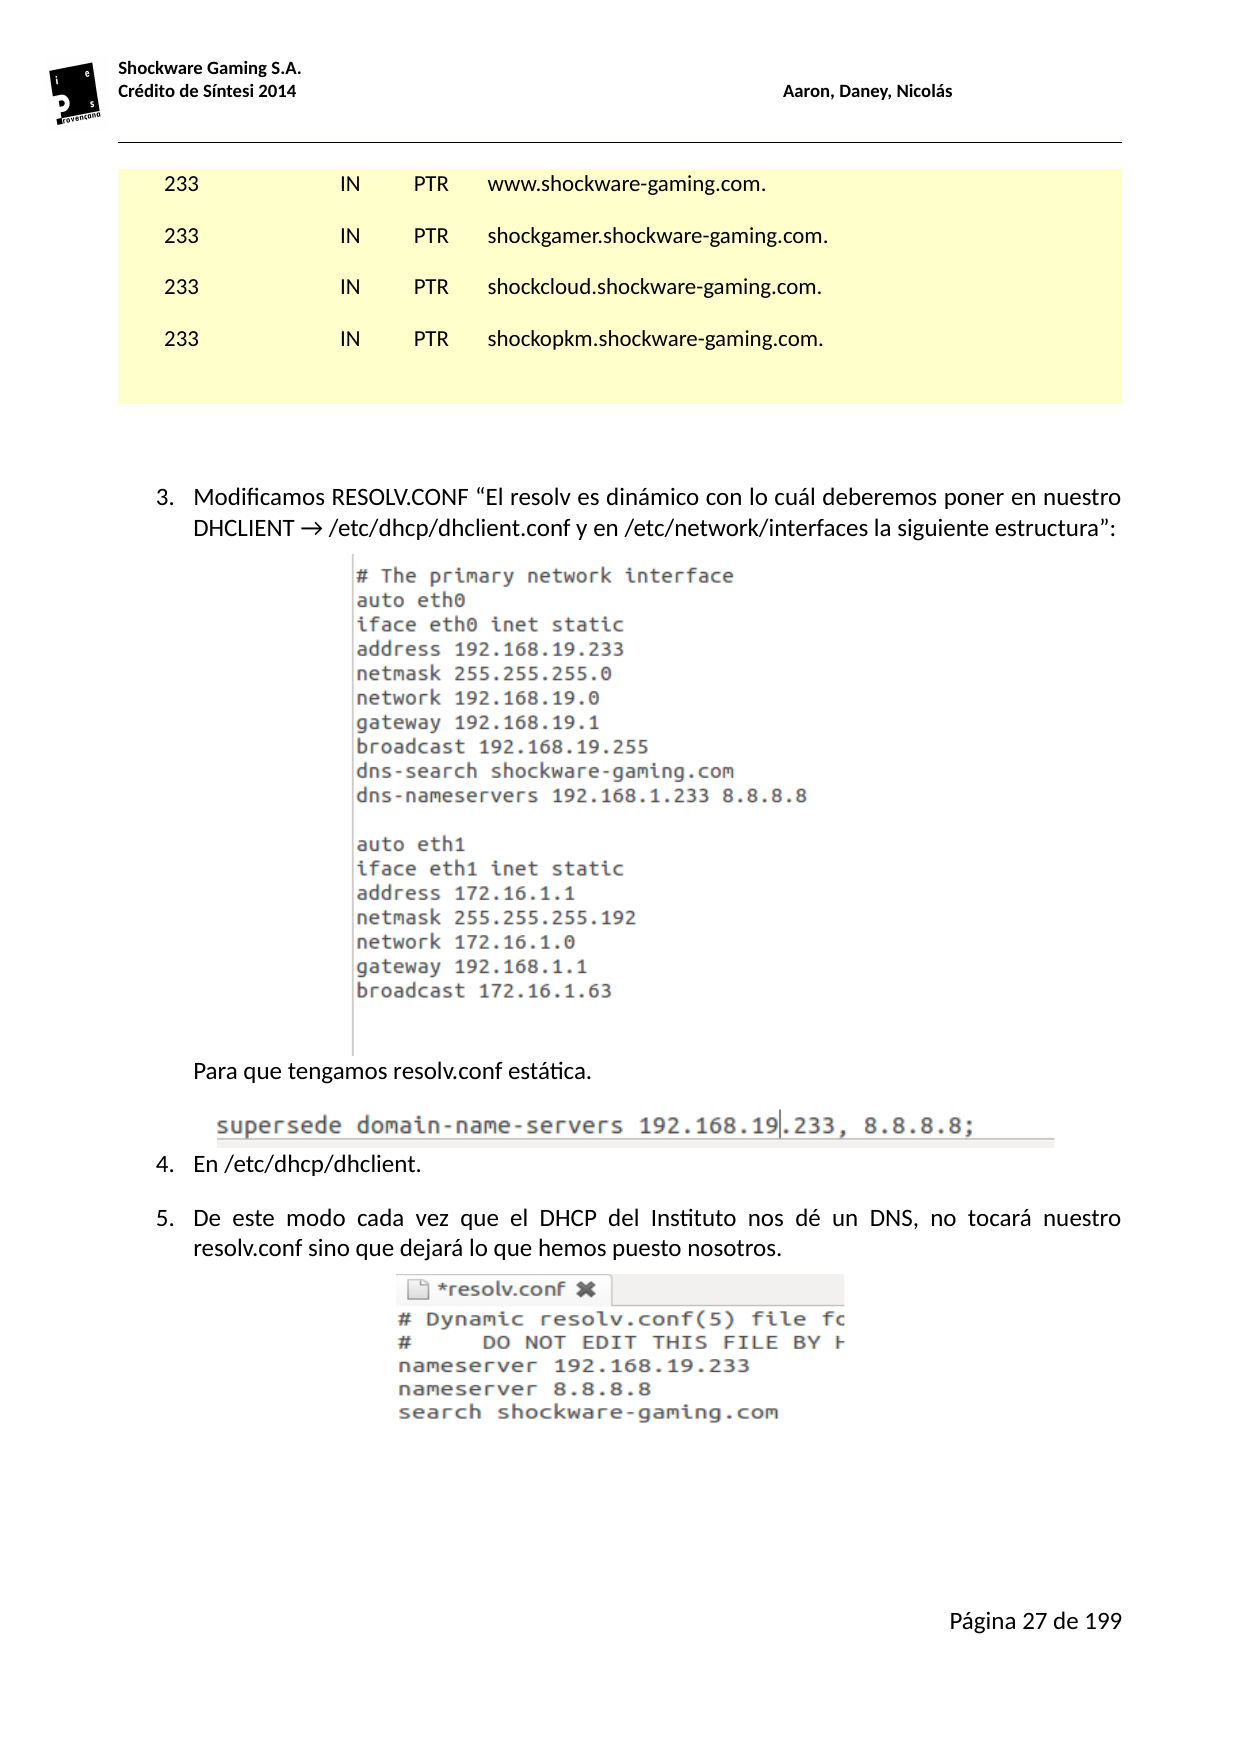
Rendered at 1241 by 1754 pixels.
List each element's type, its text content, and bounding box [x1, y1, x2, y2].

list De este modo cada vez que el DHCP del Instituto nos dé un DNS, no tocará nuestro resolv.conf sino que dejará lo que hemos puesto nosotros. [156, 1202, 1122, 1263]
list Modificamos RESOLV.CONF “El resolv es dinámico con lo cuál deberemos poner en nuestro DHCLIENT → /etc/dhcp/dhclient.conf y en /etc/network/interfaces la siguiente estructura”: [156, 481, 1122, 542]
picture [43, 56, 110, 130]
text 233 IN PTR www.shockware-gaming.com. [118, 169, 1122, 197]
list Para que tengamos resolv.conf estática. [156, 566, 1122, 1086]
text 233 IN PTR shockopkm.shockware-gaming.com. [118, 324, 1122, 352]
list En /etc/dhcp/dhclient. [156, 1109, 1122, 1178]
text 233 IN PTR shockgamer.shockware-gaming.com. [118, 221, 1122, 249]
picture [351, 554, 889, 1056]
picture [217, 1097, 1055, 1148]
picture [396, 1274, 845, 1433]
text 233 IN PTR shockcloud.shockware-gaming.com. [118, 272, 1122, 301]
